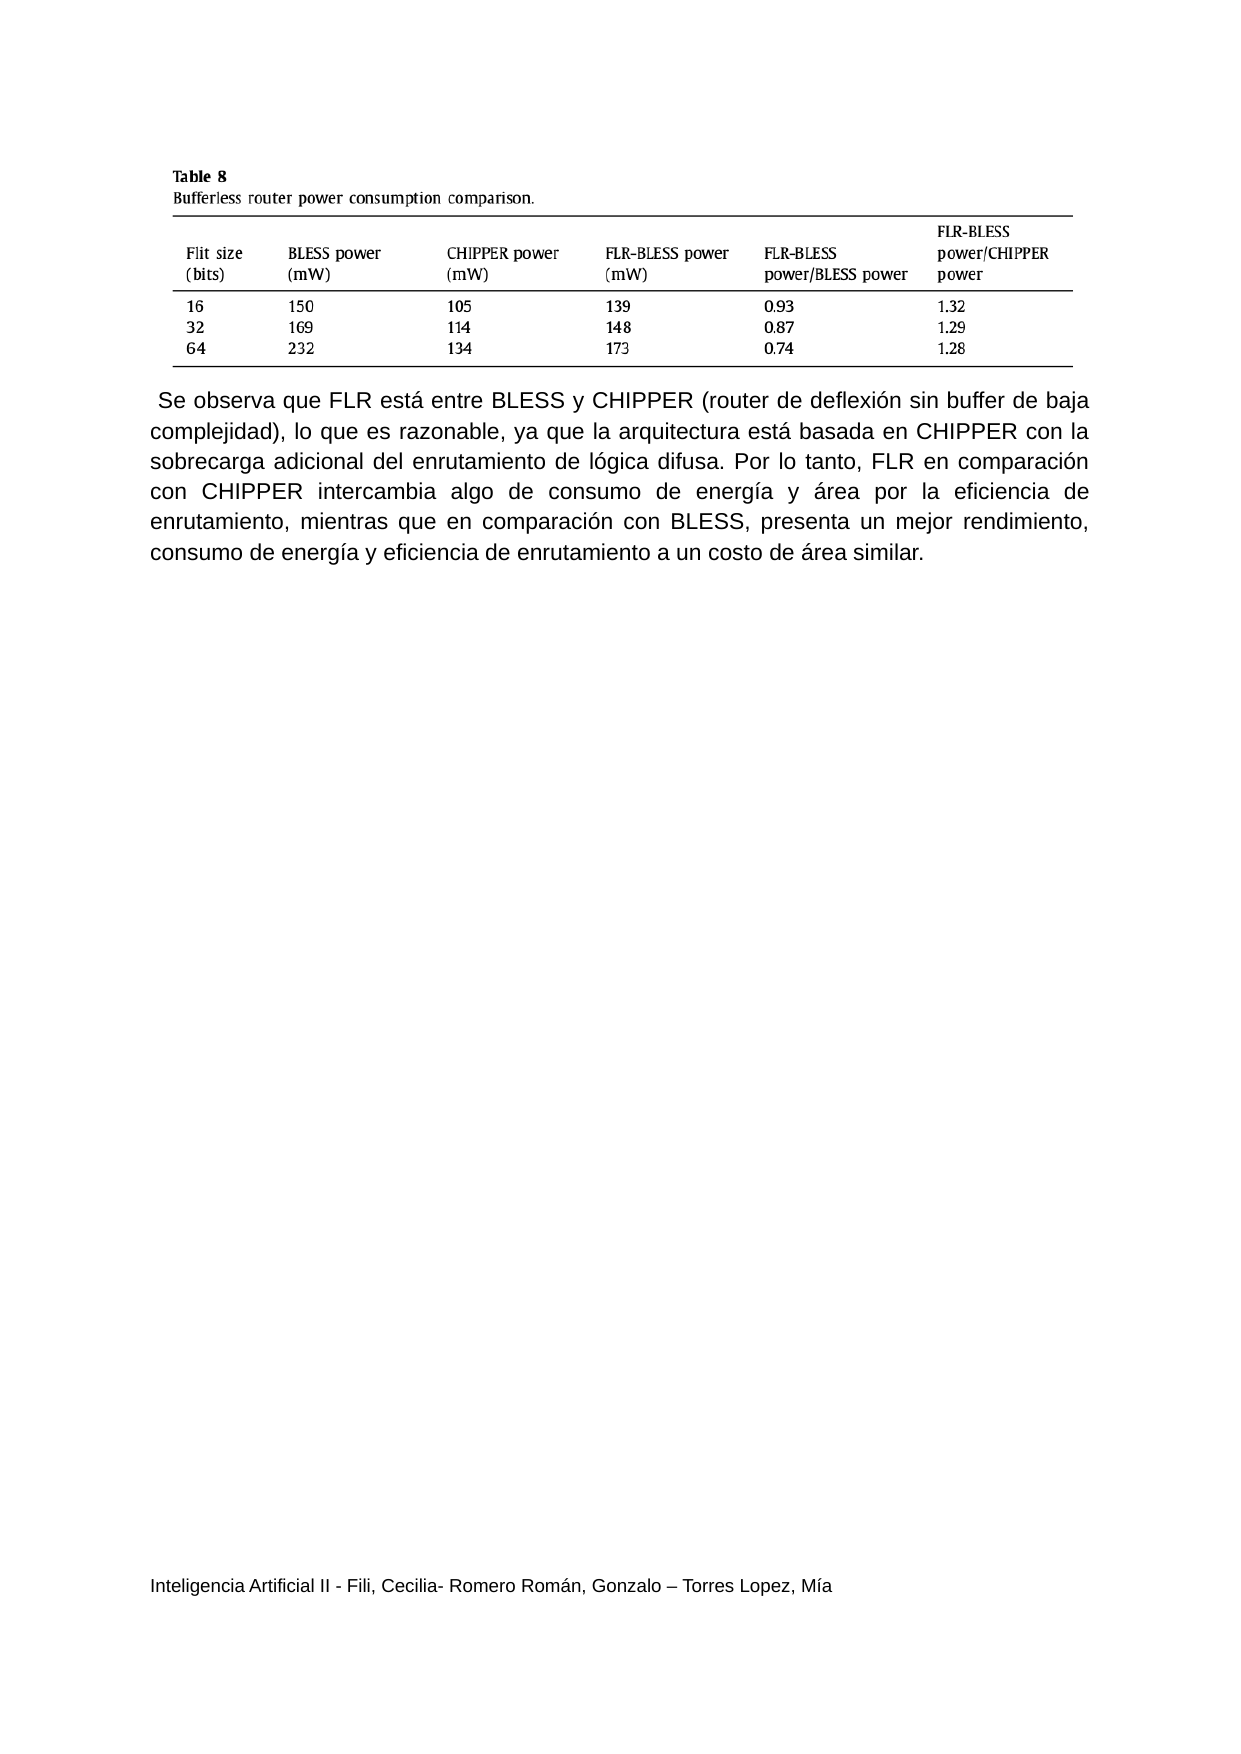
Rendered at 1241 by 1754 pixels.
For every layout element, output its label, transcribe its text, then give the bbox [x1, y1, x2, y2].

text Se observa que FLR está entre BLESS y CHIPPER (router de deflexión sin buffer de baja complejidad), lo que es razonable, ya que la arquitectura está basada en CHIPPER con la sobrecarga adicional del enrutamiento de lógica difusa. Por lo tanto, FLR en comparación con CHIPPER intercambia algo de consumo de energía y área por la eficiencia de enrutamiento, mientras que en comparación con BLESS, presenta un mejor rendimiento, consumo de energía y eficiencia de enrutamiento a un costo de área similar. [150, 387, 1090, 565]
picture [150, 150, 1088, 384]
